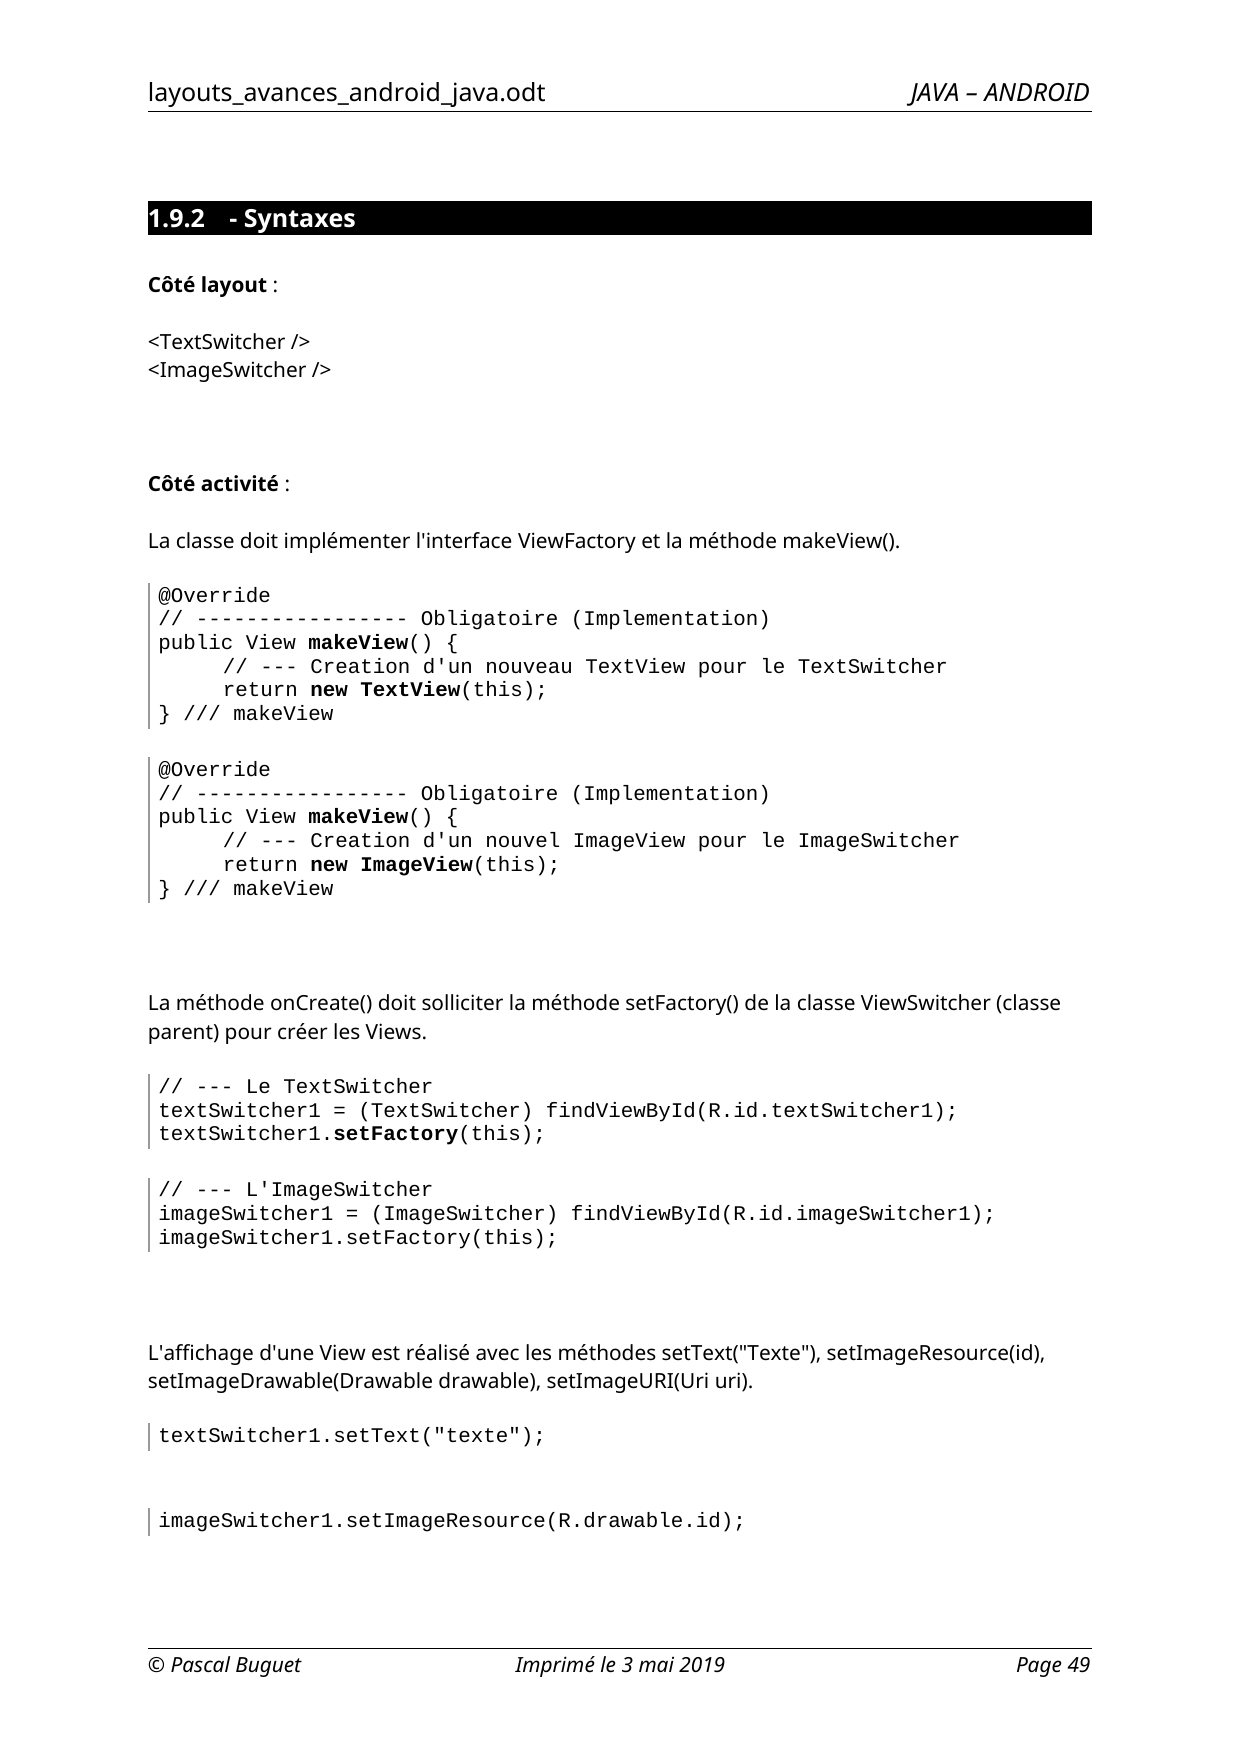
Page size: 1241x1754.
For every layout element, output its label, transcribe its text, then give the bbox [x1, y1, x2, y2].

text Côté layout : [148, 270, 1092, 298]
text // --- Creation d'un nouveau TextView pour le TextSwitcher [150, 656, 1092, 679]
text L'affichage d'une View est réalisé avec les méthodes setText("Texte"), setImageResource(id), setImageDrawable(Drawable drawable), setImageURI(Uri uri). [148, 1338, 1092, 1395]
text La méthode onCreate() doit solliciter la méthode setFactory() de la classe ViewSwitcher (classe parent) pour créer les Views. [148, 988, 1092, 1045]
text @Override [150, 583, 1092, 608]
text imageSwitcher1.setFactory(this); [150, 1227, 1092, 1252]
text // --- Le TextSwitcher [150, 1074, 1092, 1099]
text // --- Creation d'un nouvel ImageView pour le ImageSwitcher [150, 830, 1092, 854]
text textSwitcher1.setFactory(this); [150, 1123, 1092, 1149]
text // ----------------- Obligatoire (Implementation) [150, 608, 1092, 632]
text } /// makeView [150, 877, 1092, 903]
text textSwitcher1.setText("texte"); [150, 1423, 1092, 1451]
text return new TextView(this); [150, 679, 1092, 703]
subtitle - Syntaxes [148, 201, 1092, 235]
text } /// makeView [150, 703, 1092, 729]
text imageSwitcher1.setImageResource(R.drawable.id); [150, 1508, 1092, 1536]
text @Override [150, 757, 1092, 783]
text public View makeView() { [150, 632, 1092, 656]
text La classe doit implémenter l'interface ViewFactory et la méthode makeView(). [148, 526, 1092, 554]
text <TextSwitcher /> [148, 327, 1092, 355]
text Côté activité : [148, 469, 1092, 497]
text // --- L'ImageSwitcher [148, 1177, 1092, 1203]
text imageSwitcher1 = (ImageSwitcher) findViewById(R.id.imageSwitcher1); [150, 1203, 1092, 1227]
text <ImageSwitcher /> [148, 355, 1092, 384]
text return new ImageView(this); [150, 854, 1092, 877]
text textSwitcher1 = (TextSwitcher) findViewById(R.id.textSwitcher1); [150, 1099, 1092, 1123]
text public View makeView() { [150, 807, 1092, 830]
text // ----------------- Obligatoire (Implementation) [150, 783, 1092, 807]
